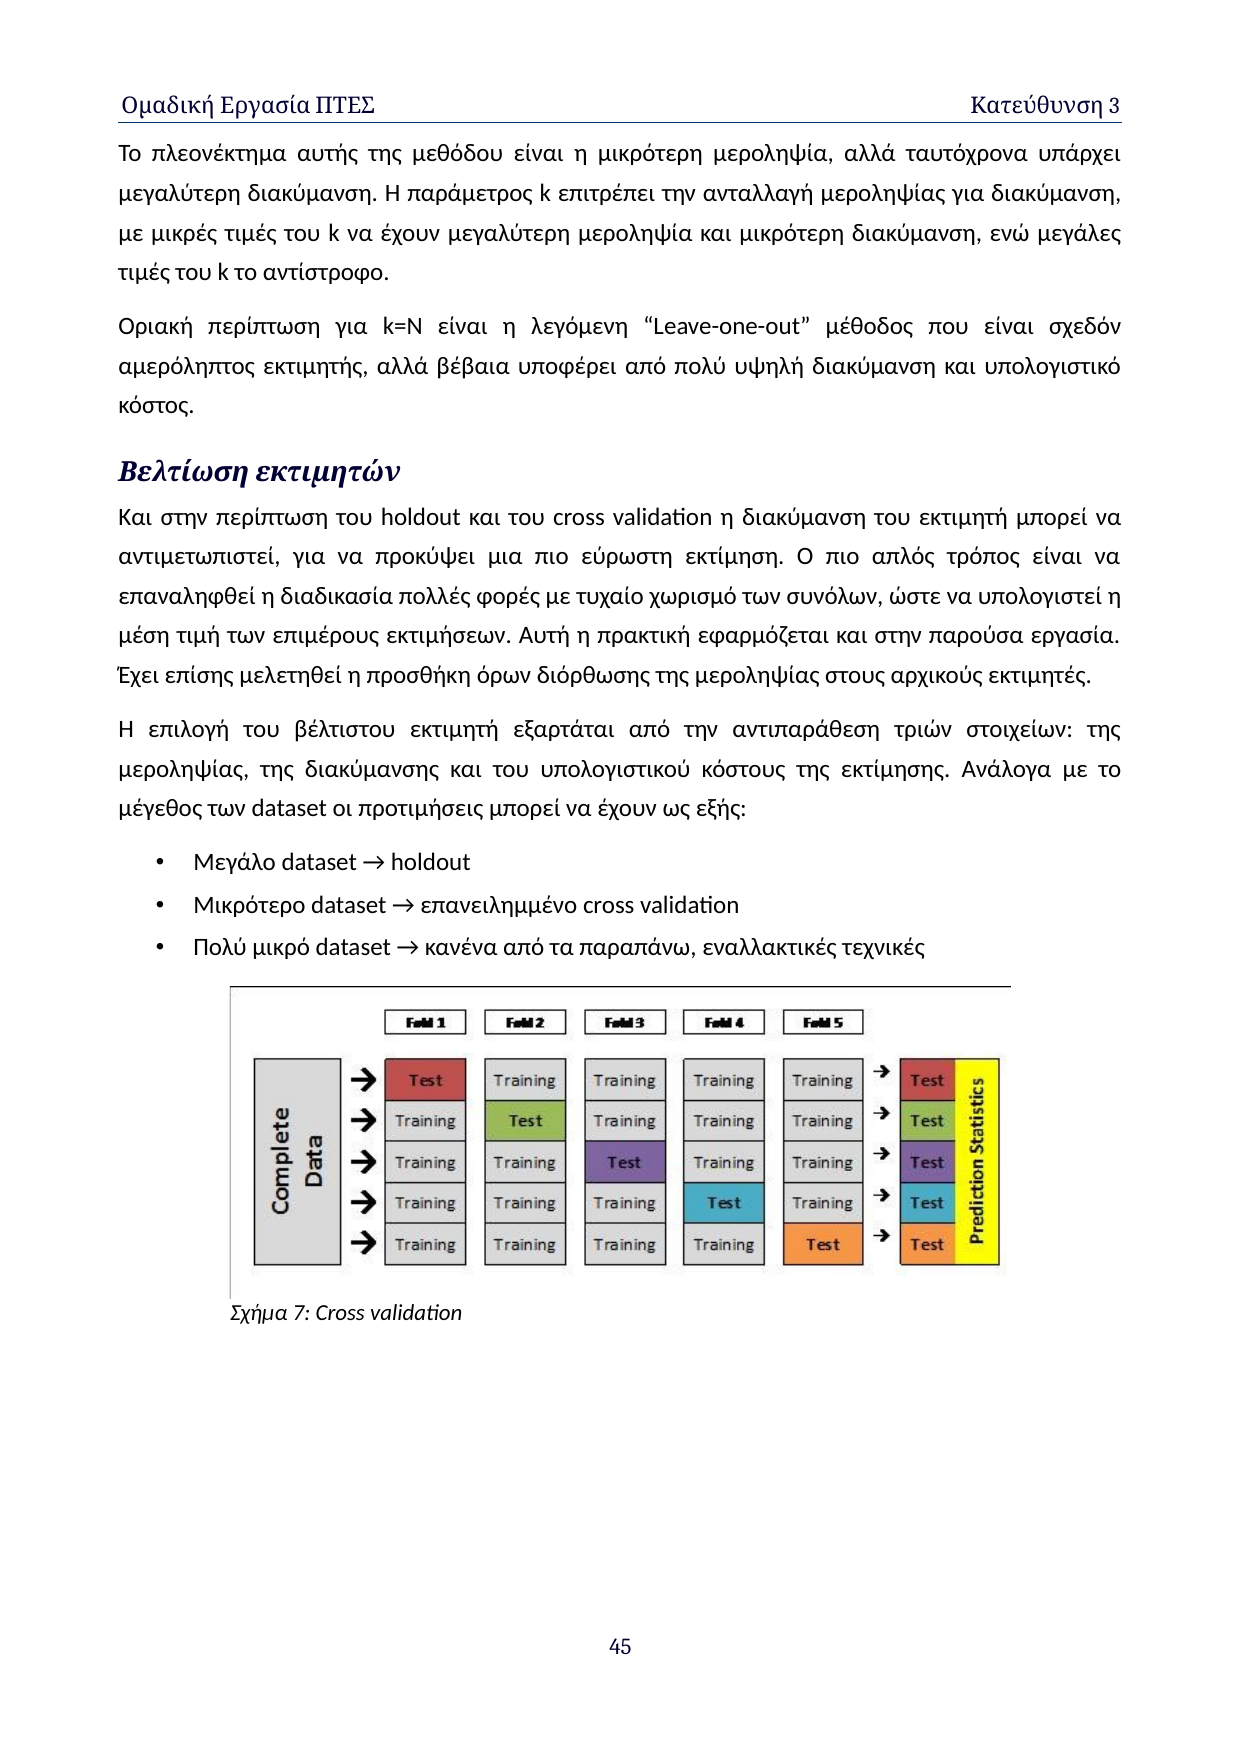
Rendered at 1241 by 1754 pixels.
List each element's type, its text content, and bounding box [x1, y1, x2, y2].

list Μεγάλο dataset → holdout [156, 846, 1122, 877]
text Οριακή περίπτωση για k=N είναι η λεγόμενη “Leave-one-out” μέθοδος που είναι σχεδόν αμερόληπτος εκτιμητής, αλλά βέβαια υποφέρει από πολύ υψηλή διακύμανση και υπολογιστικό κόστος. [118, 310, 1122, 420]
subtitle Βελτίωση εκτιμητών [118, 456, 1122, 488]
picture [229, 986, 1011, 1299]
list Πολύ μικρό dataset → κανένα από τα παραπάνω, εναλλακτικές τεχνικές [156, 931, 1122, 962]
text Η επιλογή του βέλτιστου εκτιμητή εξαρτάται από την αντιπαράθεση τριών στοιχείων: της μεροληψίας, της διακύμανσης και του υπολογιστικού κόστους της εκτίμησης. Ανάλογα με το μέγεθος των dataset οι προτιμήσεις μπορεί να έχουν ως εξής: [118, 713, 1122, 823]
text Το πλεονέκτημα αυτής της μεθόδου είναι η μικρότερη μεροληψία, αλλά ταυτόχρονα υπάρχει μεγαλύτερη διακύμανση. Η παράμετρος k επιτρέπει την ανταλλαγή μεροληψίας για διακύμανση, με μικρές τιμές του k να έχουν μεγαλύτερη μεροληψία και μικρότερη διακύμανση, ενώ μεγάλες τιμές του k το αντίστροφο. [118, 137, 1122, 287]
text Και στην περίπτωση του holdout και του cross validation η διακύμανση του εκτιμητή μπορεί να αντιμετωπιστεί, για να προκύψει μια πιο εύρωστη εκτίμηση. Ο πιο απλός τρόπος είναι να επαναληφθεί η διαδικασία πολλές φορές με τυχαίο χωρισμό των συνόλων, ώστε να υπολογιστεί η μέση τιμή των επιμέρους εκτιμήσεων. Αυτή η πρακτική εφαρμόζεται και στην παρούσα εργασία. Έχει επίσης μελετηθεί η προσθήκη όρων διόρθωσης της μεροληψίας στους αρχικούς εκτιμητές. [118, 501, 1122, 689]
list Μικρότερο dataset → επανειλημμένο cross validation [156, 889, 1122, 919]
text Σχήμα 7: Cross validation [230, 1299, 1011, 1327]
